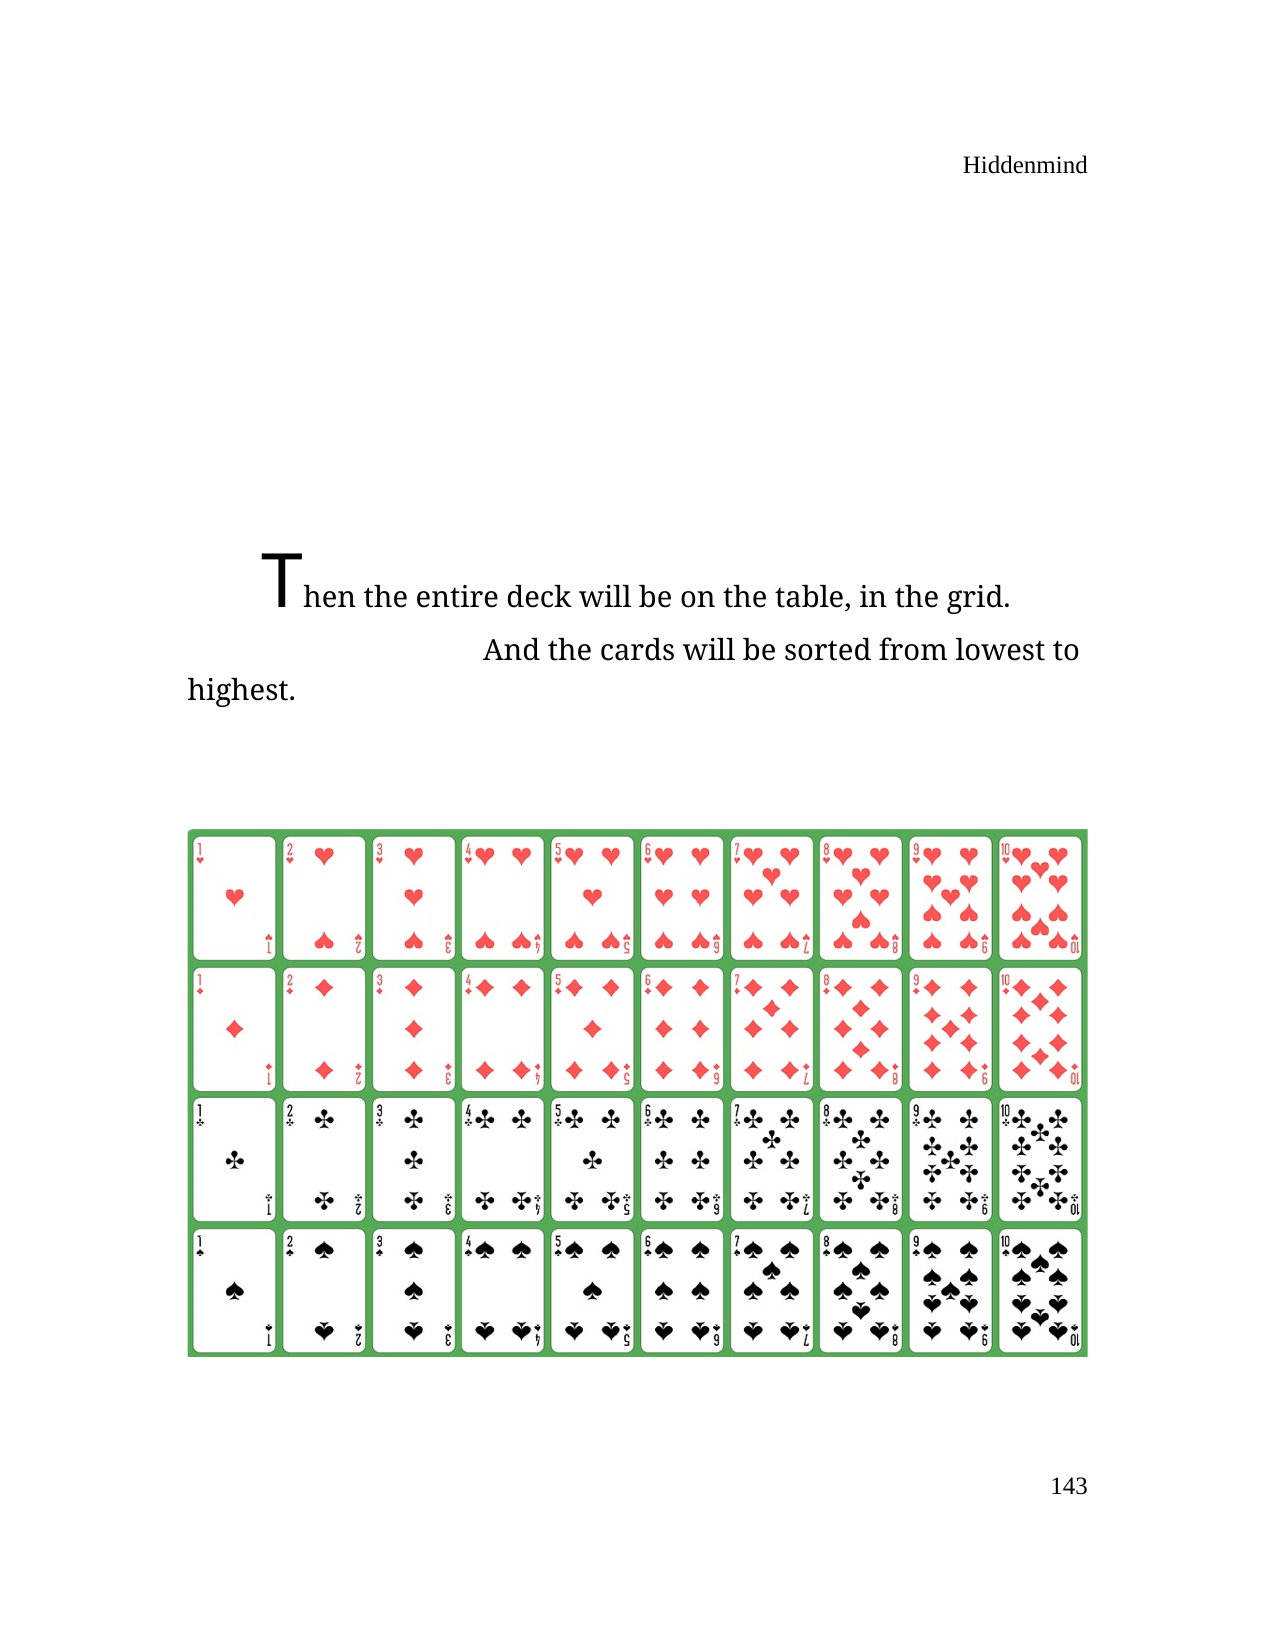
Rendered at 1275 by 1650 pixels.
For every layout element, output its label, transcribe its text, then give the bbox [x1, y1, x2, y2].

text And the cards will be sorted from lowest to highest. [187, 630, 1087, 709]
text Then the entire deck will be on the table, in the grid. [187, 527, 1087, 630]
picture [187, 828, 1088, 1357]
